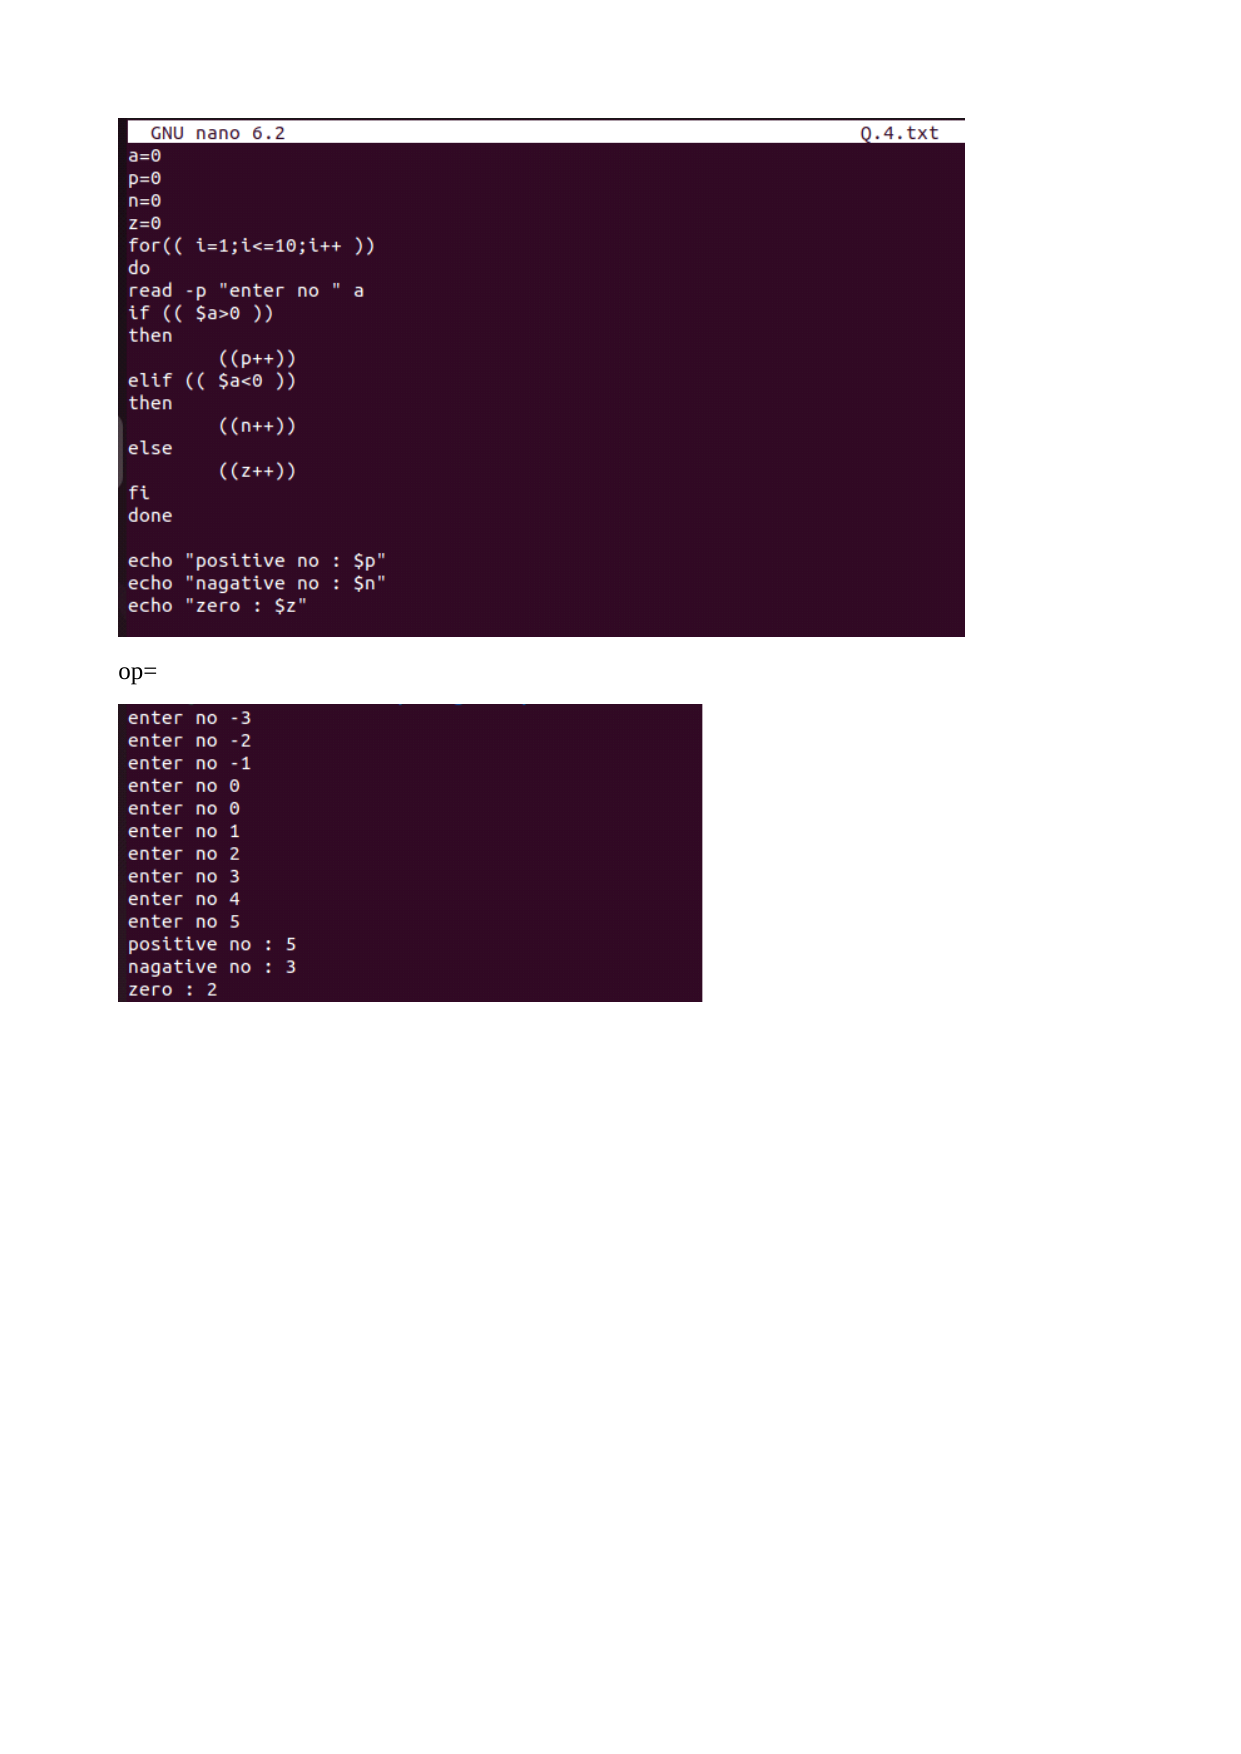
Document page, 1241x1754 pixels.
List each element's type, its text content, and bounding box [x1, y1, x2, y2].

text op= [118, 656, 1122, 685]
